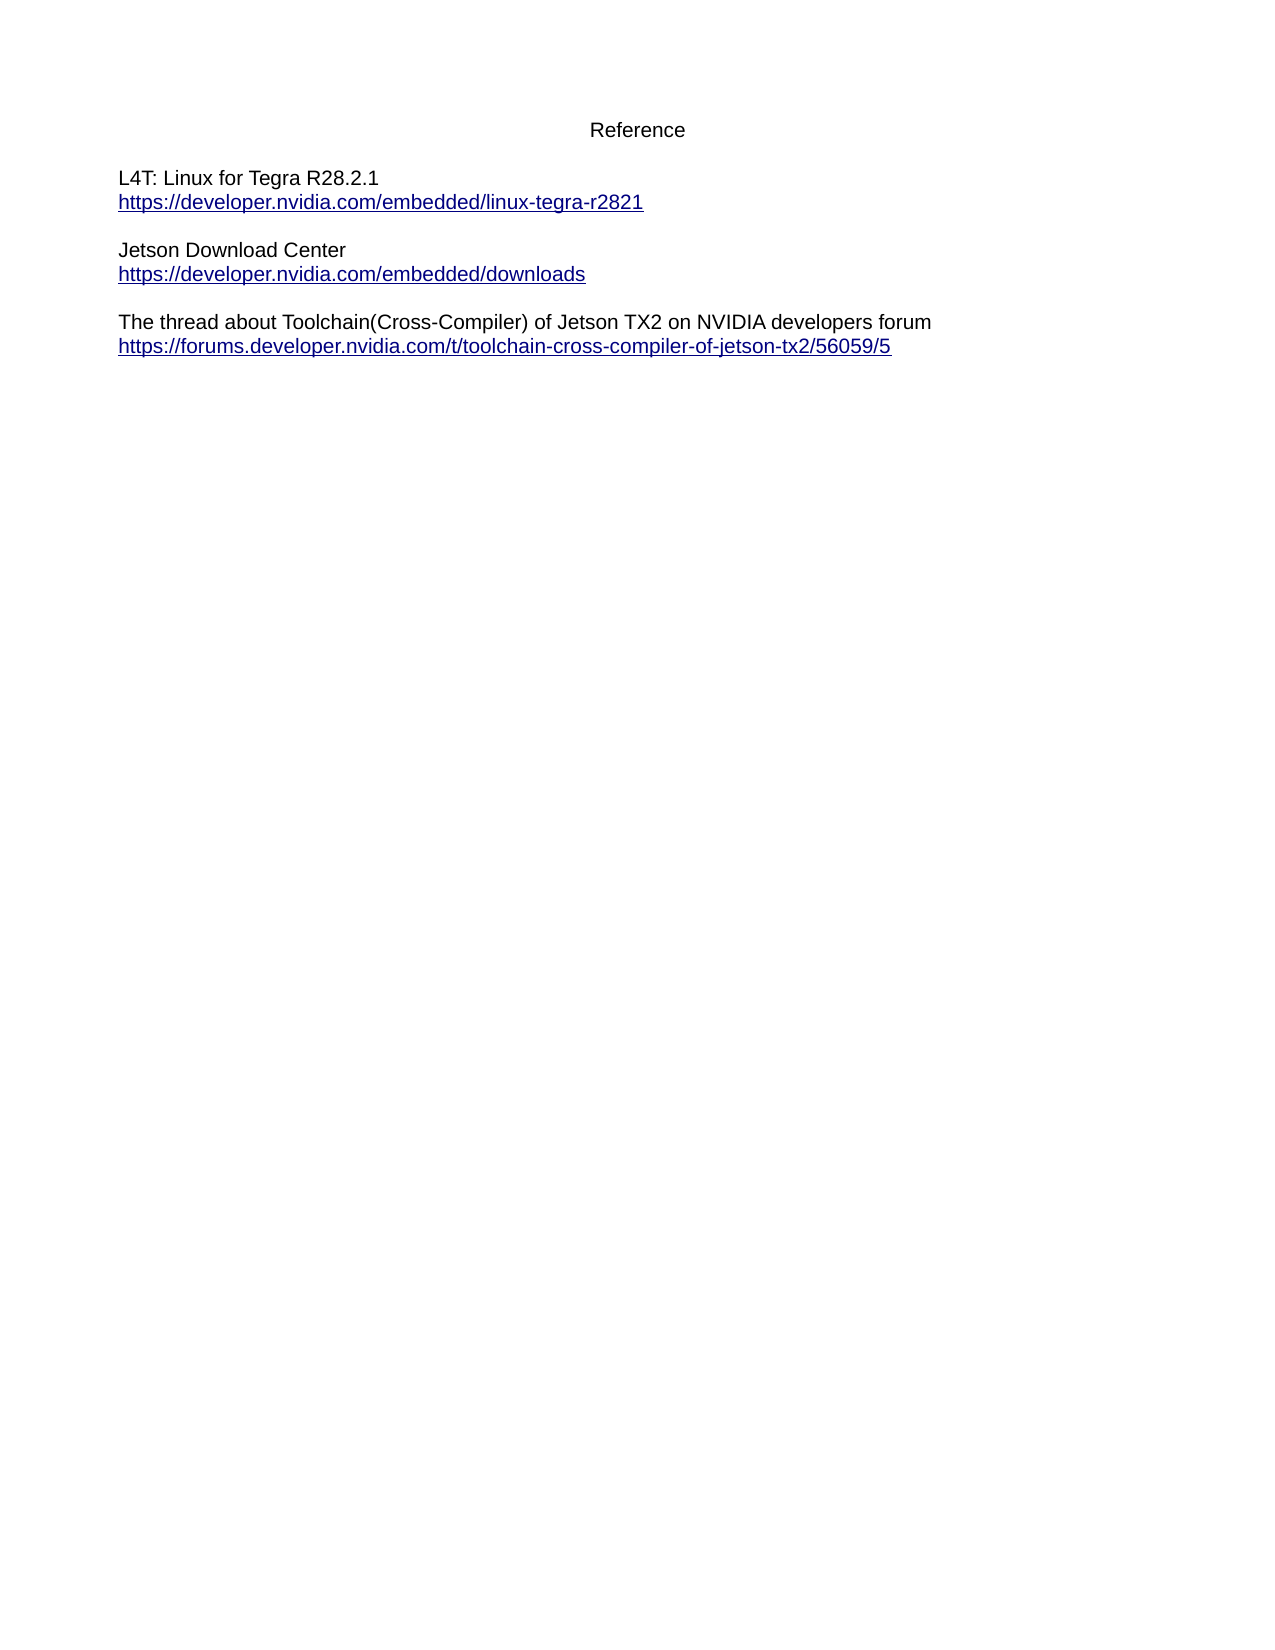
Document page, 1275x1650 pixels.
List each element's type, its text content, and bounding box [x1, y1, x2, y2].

text The thread about Toolchain(Cross-Compiler) of Jetson TX2 on NVIDIA developers forum [118, 310, 1157, 334]
text https://developer.nvidia.com/embedded/downloads [118, 262, 1157, 286]
text https://forums.developer.nvidia.com/t/toolchain-cross-compiler-of-jetson-tx2/56059/5 [118, 334, 1157, 358]
text L4T: Linux for Tegra R28.2.1 [118, 166, 1157, 190]
text Reference [118, 118, 1157, 142]
text Jetson Download Center [118, 238, 1157, 262]
text https://developer.nvidia.com/embedded/linux-tegra-r2821 [118, 190, 1157, 214]
